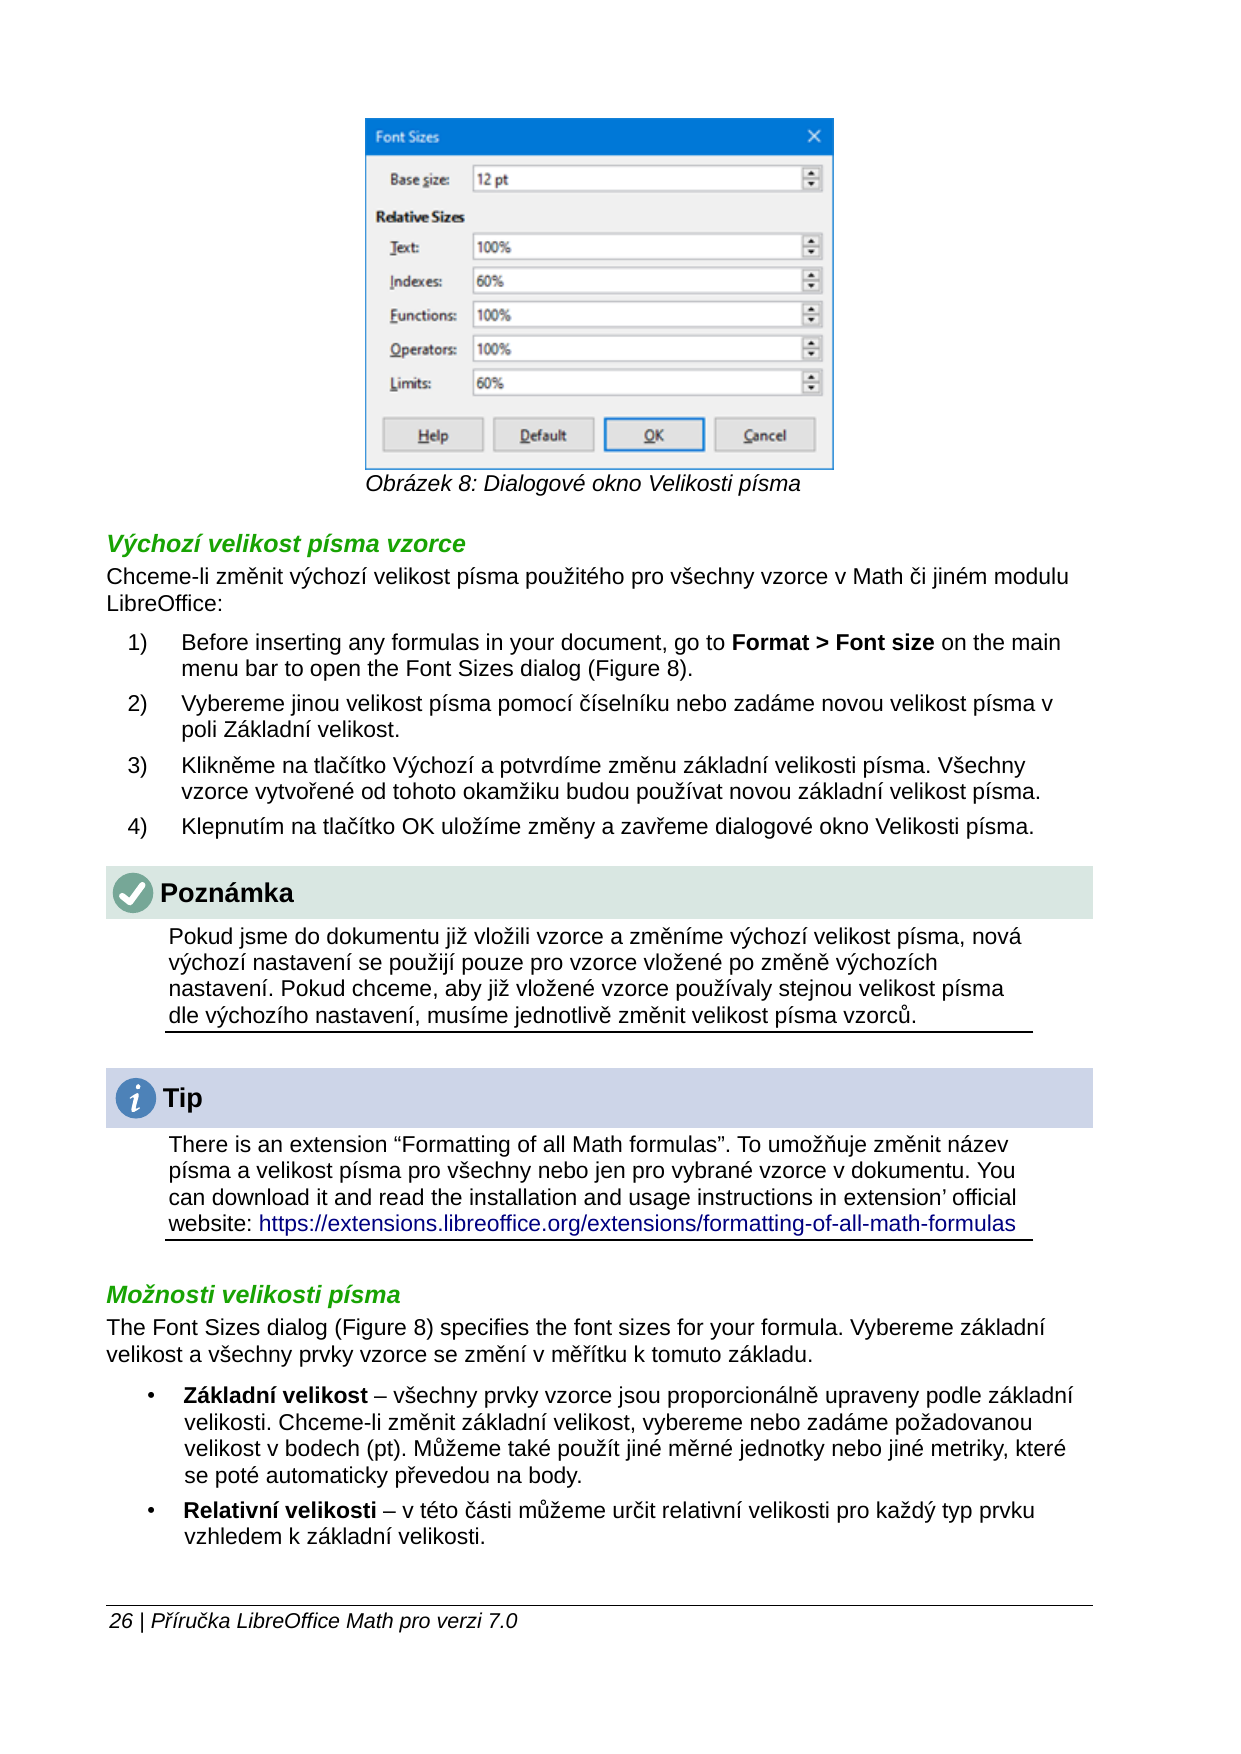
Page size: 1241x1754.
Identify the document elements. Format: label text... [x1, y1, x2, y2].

list Relativní velikosti – v této části můžeme určit relativní velikosti pro každý typ prvku vzhledem k základní velikosti. [144, 1494, 1093, 1552]
list Základní velikost – všechny prvky vzorce jsou proporcionálně upraveny podle základní velikosti. Chceme-li změnit základní velikost, vybereme nebo zadáme požadovanou velikost v bodech (pt). Můžeme také použít jiné měrné jednotky nebo jiné metriky, které se poté automaticky převedou na body. [144, 1379, 1093, 1488]
subtitle Výchozí velikost písma vzorce [106, 529, 1093, 557]
subtitle Tip [106, 1068, 1093, 1128]
list Klikněme na tlačítko Výchozí a potvrdíme změnu základní velikosti písma. Všechny vzorce vytvořené od tohoto okamžiku budou používat novou základní velikost písma. [148, 752, 1093, 804]
text Chceme-li změnit výchozí velikost písma použitého pro všechny vzorce v Math či jiném modulu LibreOffice: [106, 563, 1093, 616]
list Vybereme jinou velikost písma pomocí číselníku nebo zadáme novou velikost písma v poli Základní velikost. [148, 690, 1093, 743]
subtitle Možnosti velikosti písma [106, 1280, 1093, 1308]
text Pokud jsme do dokumentu již vložili vzorce a změníme výchozí velikost písma, nová výchozí nastavení se použijí pouze pro vzorce vložené po změně výchozích nastavení. Pokud chceme, aby již vložené vzorce používaly stejnou velikost písma dle výchozího nastavení, musíme jednotlivě změnit velikost písma vzorců. [165, 919, 1033, 1031]
picture [365, 118, 834, 470]
list Klepnutím na tlačítko OK uložíme změny a zavřeme dialogové okno Velikosti písma. [148, 813, 1093, 839]
subtitle Poznámka [106, 866, 1093, 919]
list Before inserting any formulas in your document, go to Format > Font size on the main menu bar to open the Font Sizes dialog (Figure 8). [148, 628, 1093, 681]
text There is an extension “Formatting of all Math formulas”. To umožňuje změnit název písma a velikost písma pro všechny nebo jen pro vybrané vzorce v dokumentu. You can download it and read the installation and usage instructions in extension’ official website: https://extensions.libreoffice.org/extensions/formatting-of-all-math-formulas [165, 1128, 1033, 1239]
text Obrázek 8: Dialogové okno Velikosti písma [365, 470, 834, 496]
text The Font Sizes dialog (Figure 8) specifies the font sizes for your formula. Vybereme základní velikost a všechny prvky vzorce se změní v měřítku k tomuto základu. [106, 1314, 1093, 1367]
